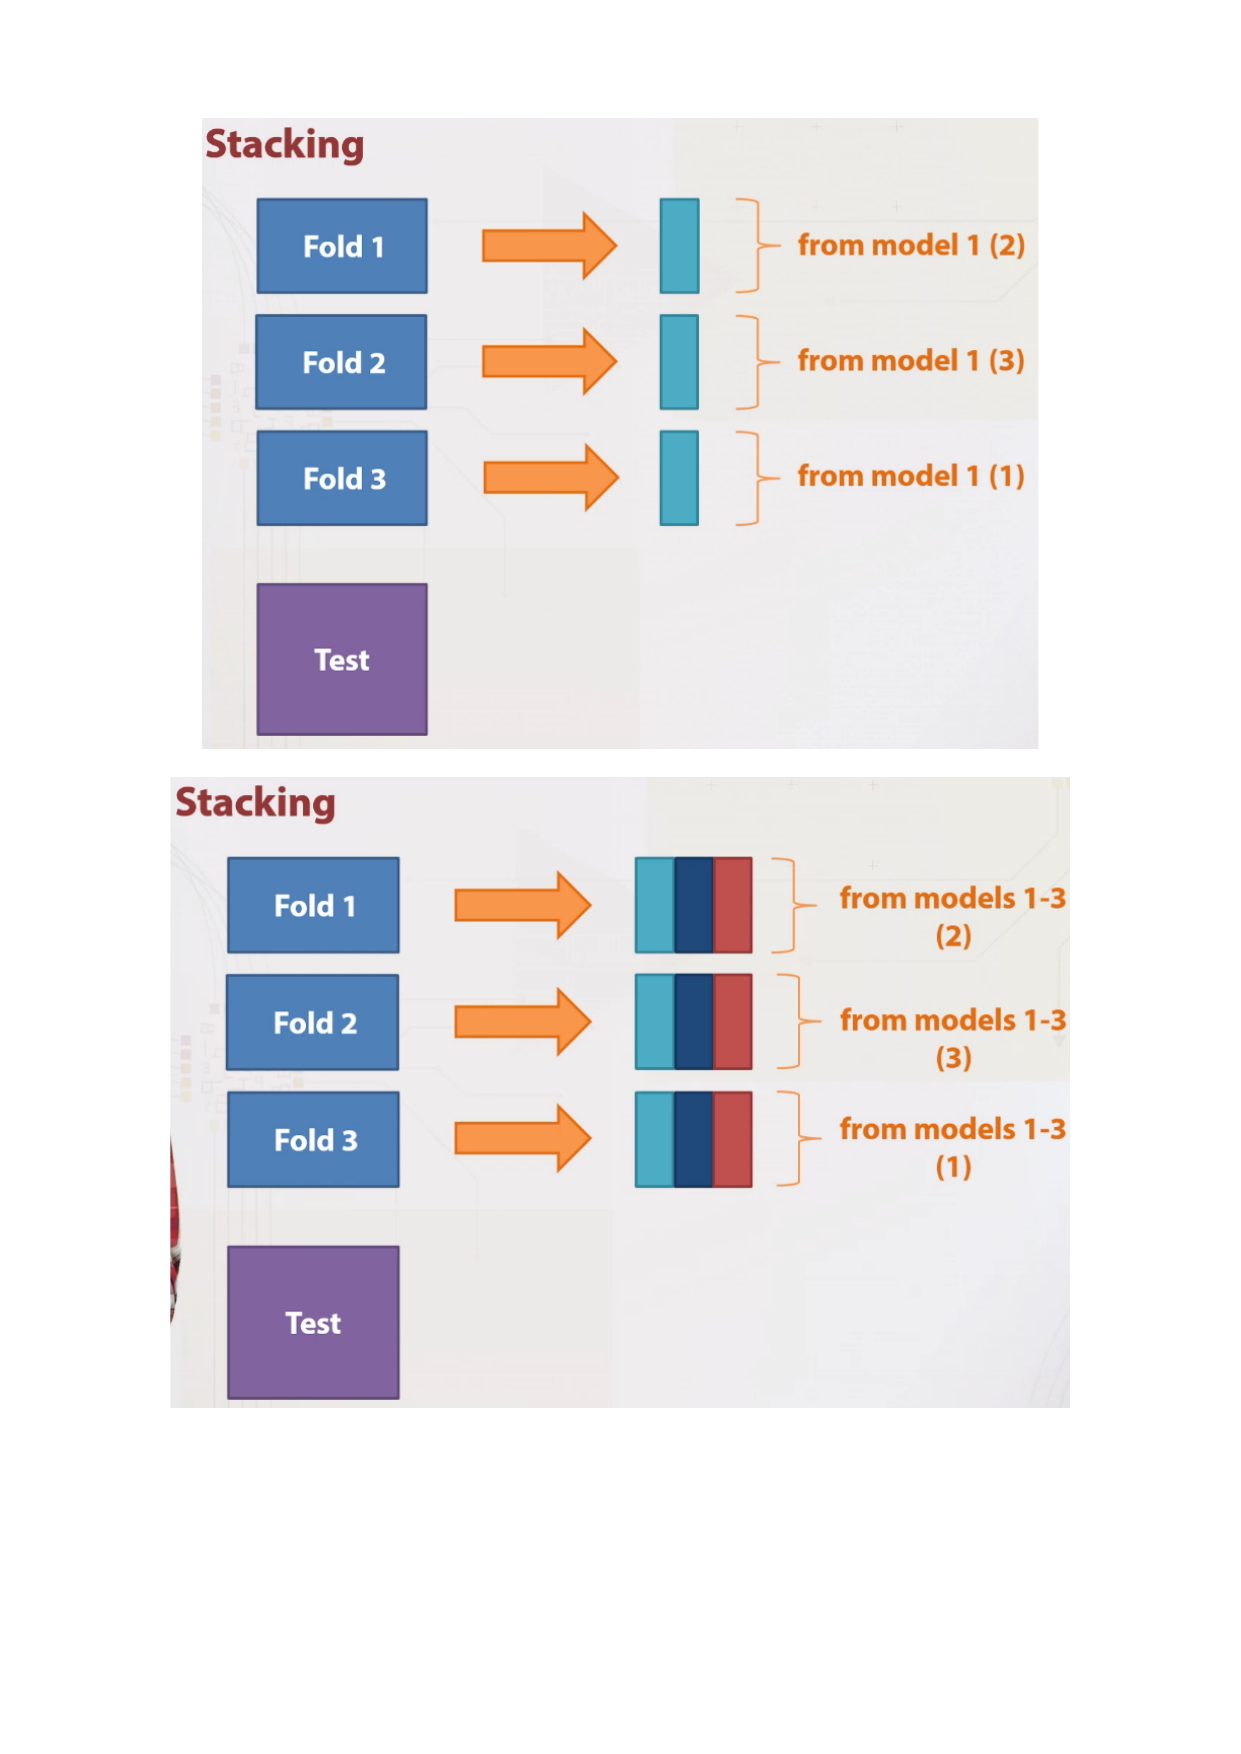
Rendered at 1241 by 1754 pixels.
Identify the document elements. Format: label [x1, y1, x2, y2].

picture [201, 118, 1039, 749]
picture [170, 777, 1070, 1408]
